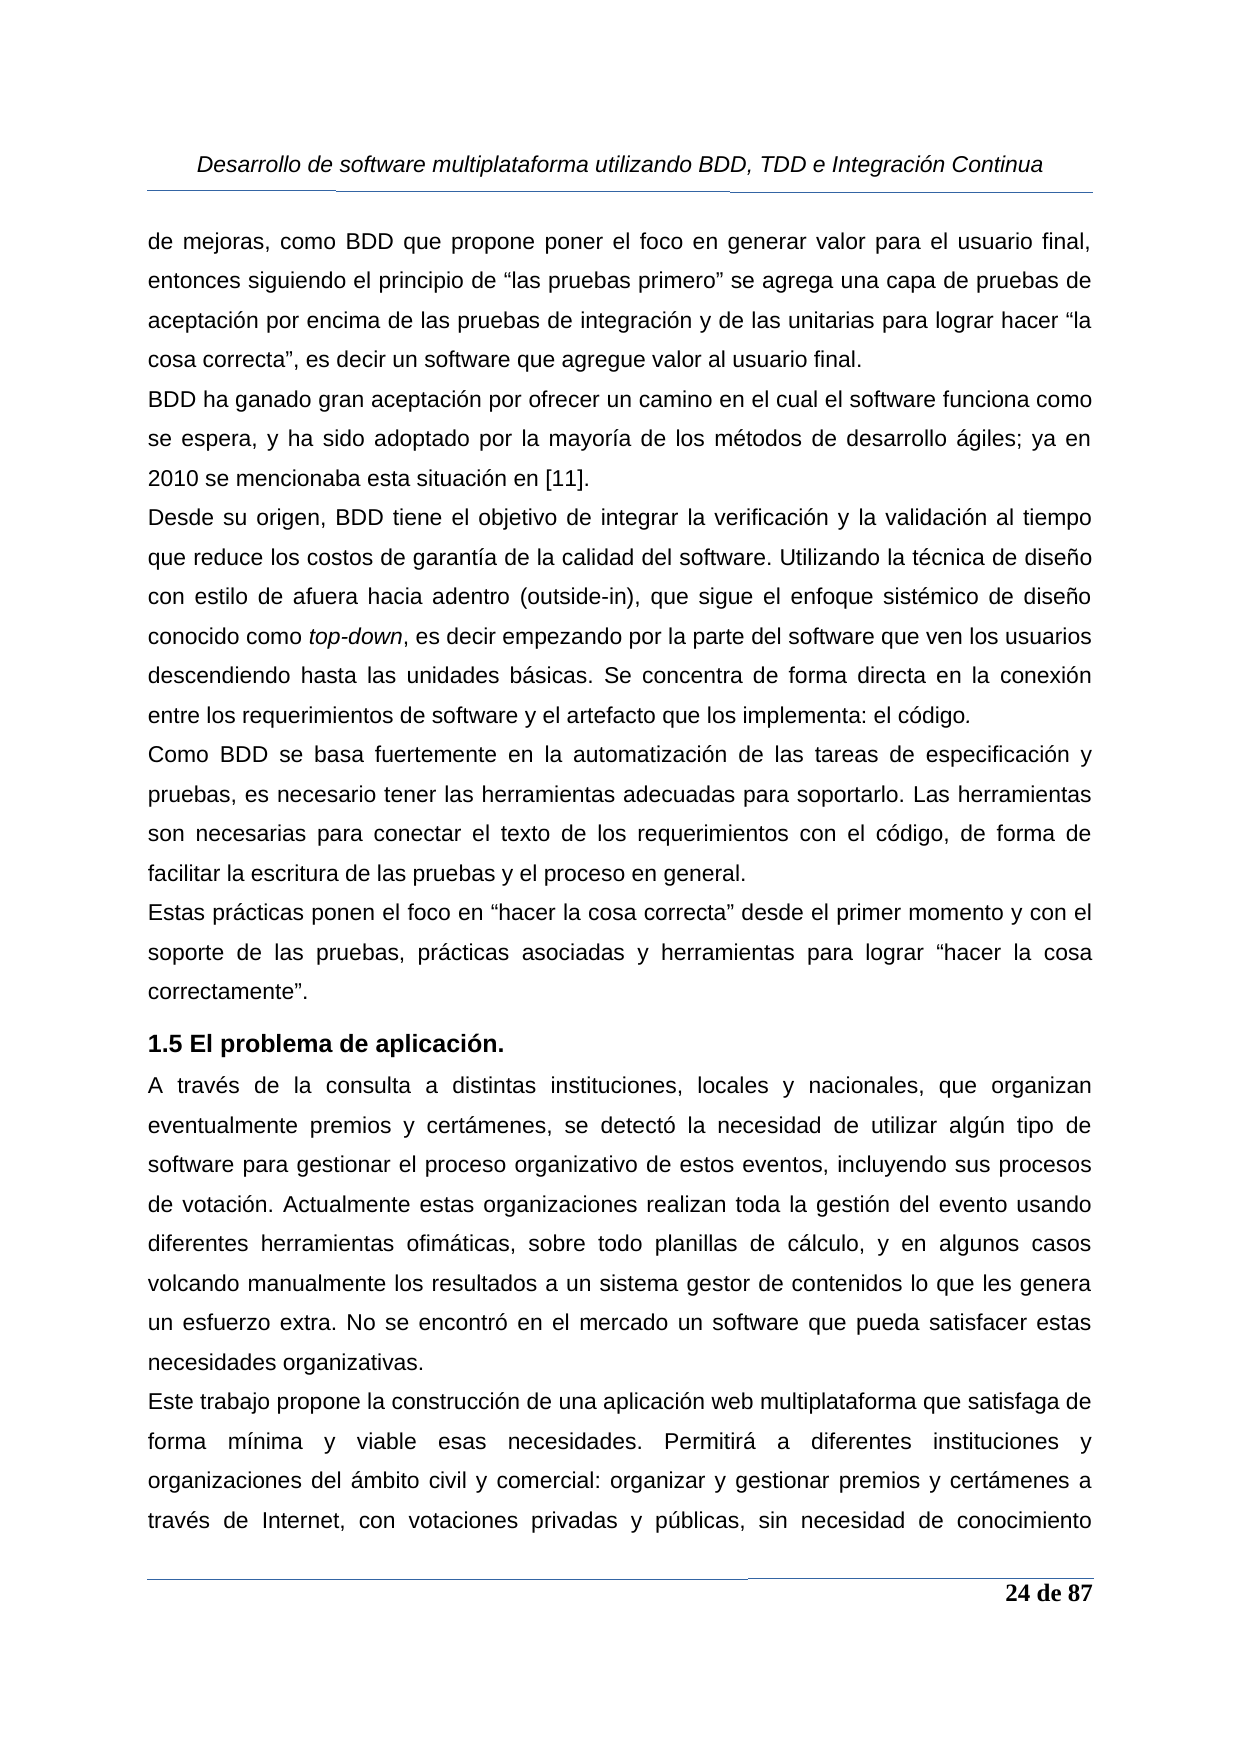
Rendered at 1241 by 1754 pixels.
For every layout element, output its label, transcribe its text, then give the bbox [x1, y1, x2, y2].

text Como BDD se basa fuertemente en la automatización de las tareas de especificación y pruebas, es necesario tener las herramientas adecuadas para soportarlo. Las herramientas son necesarias para conectar el texto de los requerimientos con el código, de forma de facilitar la escritura de las pruebas y el proceso en general. [148, 741, 1093, 886]
text BDD ha ganado gran aceptación por ofrecer un camino en el cual el software funciona como se espera, y ha sido adoptado por la mayoría de los métodos de desarrollo ágiles; ya en 2010 se mencionaba esta situación en [11]. [148, 386, 1093, 491]
text Desde su origen, BDD tiene el objetivo de integrar la verificación y la validación al tiempo que reduce los costos de garantía de la calidad del software. Utilizando la técnica de diseño con estilo de afuera hacia adentro (outside-in), que sigue el enfoque sistémico de diseño conocido como top-down, es decir empezando por la parte del software que ven los usuarios descendiendo hasta las unidades básicas. Se concentra de forma directa en la conexión entre los requerimientos de software y el artefacto que los implementa: el código. [148, 504, 1093, 728]
text A través de la consulta a distintas instituciones, locales y nacionales, que organizan eventualmente premios y certámenes, se detectó la necesidad de utilizar algún tipo de software para gestionar el proceso organizativo de estos eventos, incluyendo sus procesos de votación. Actualmente estas organizaciones realizan toda la gestión del evento usando diferentes herramientas ofimáticas, sobre todo planillas de cálculo, y en algunos casos volcando manualmente los resultados a un sistema gestor de contenidos lo que les genera un esfuerzo extra. No se encontró en el mercado un software que pueda satisfacer estas necesidades organizativas. [148, 1072, 1093, 1375]
text 1.5 El problema de aplicación. [148, 1029, 1093, 1058]
text de mejoras, como BDD que propone poner el foco en generar valor para el usuario final, entonces siguiendo el principio de “las pruebas primero” se agrega una capa de pruebas de aceptación por encima de las pruebas de integración y de las unitarias para lograr hacer “la cosa correcta”, es decir un software que agregue valor al usuario final. [148, 228, 1093, 373]
text Estas prácticas ponen el foco en “hacer la cosa correcta” desde el primer momento y con el soporte de las pruebas, prácticas asociadas y herramientas para lograr “hacer la cosa correctamente”. [148, 899, 1093, 1004]
text Este trabajo propone la construcción de una aplicación web multiplataforma que satisfaga de forma mínima y viable esas necesidades. Permitirá a diferentes instituciones y organizaciones del ámbito civil y comercial: organizar y gestionar premios y certámenes a través de Internet, con votaciones privadas y públicas, sin necesidad de conocimiento [148, 1388, 1093, 1533]
